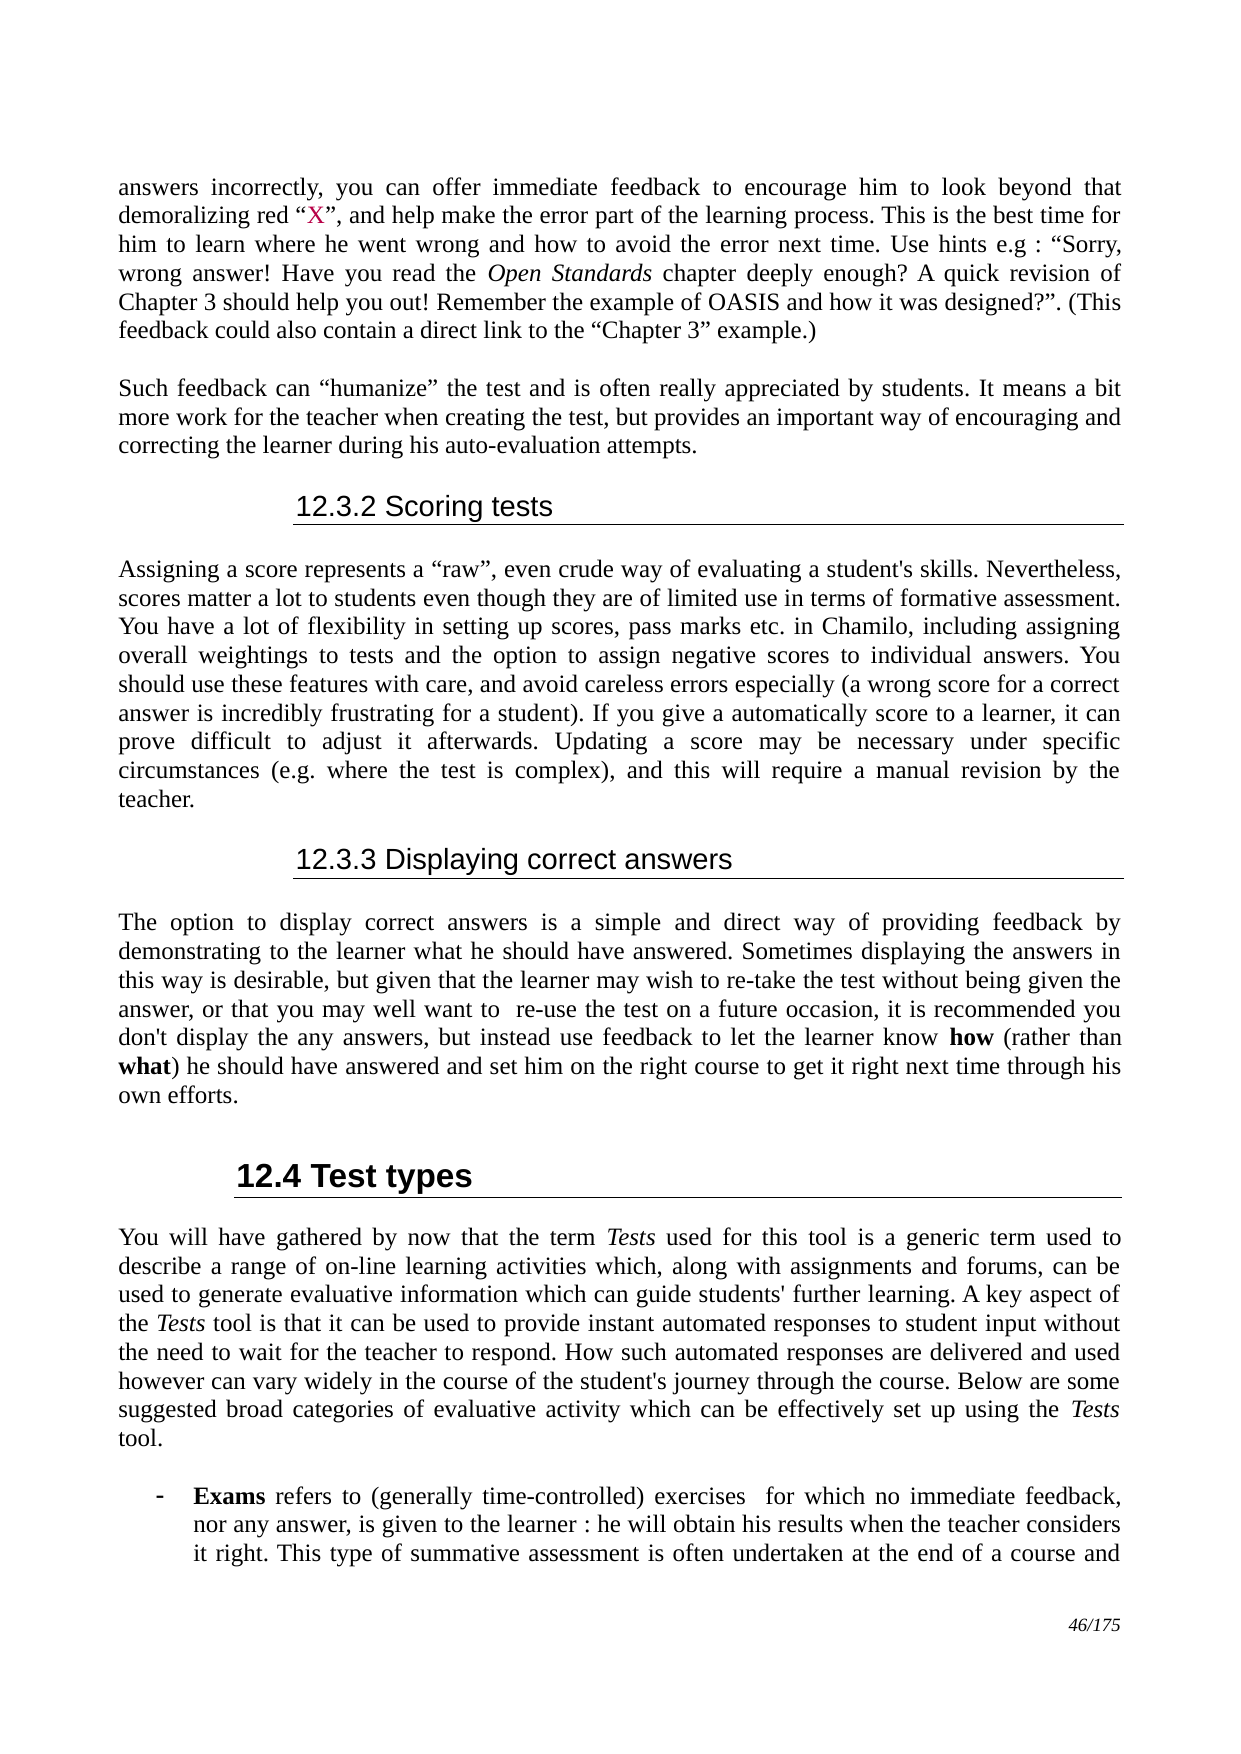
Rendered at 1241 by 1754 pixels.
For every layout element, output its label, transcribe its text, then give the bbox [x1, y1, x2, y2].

list Exams refers to (generally time-controlled) exercises for which no immediate feedback, nor any answer, is given to the learner : he will obtain his results when the teacher considers it right. This type of summative assessment is often undertaken at the end of a course and [156, 1481, 1122, 1567]
subtitle Displaying correct answers [293, 842, 1124, 878]
subtitle Scoring tests [293, 488, 1124, 524]
text Such feedback can “humanize” the test and is often really appreciated by students. It means a bit more work for the teacher when creating the test, but provides an important way of encouraging and correcting the learner during his auto-evaluation attempts. [118, 373, 1122, 459]
text Assigning a score represents a “raw”, even crude way of evaluating a student's skills. Nevertheless, scores matter a lot to students even though they are of limited use in terms of formative assessment. You have a lot of flexibility in setting up scores, pass marks etc. in Chamilo, including assigning overall weightings to tests and the option to assign negative scores to individual answers. You should use these features with care, and avoid careless errors especially (a wrong score for a correct answer is incredibly frustrating for a student). If you give a automatically score to a learner, it can prove difficult to adjust it afterwards. Updating a score may be necessary under specific circumstances (e.g. where the test is complex), and this will require a manual revision by the teacher. [118, 554, 1122, 813]
text You will have gathered by now that the term Tests used for this tool is a generic term used to describe a range of on-line learning activities which, along with assignments and forums, can be used to generate evaluative information which can guide students' further learning. A key aspect of the Tests tool is that it can be used to provide instant automated responses to student input without the need to wait for the teacher to respond. How such automated responses are delivered and used however can vary widely in the course of the student's journey through the course. Below are some suggested broad categories of evaluative activity which can be effectively set up using the Tests tool. [118, 1222, 1122, 1452]
text answers incorrectly, you can offer immediate feedback to encourage him to look beyond that demoralizing red “X”, and help make the error part of the learning process. This is the best time for him to learn where he went wrong and how to avoid the error next time. Use hints e.g : “Sorry, wrong answer! Have you read the Open Standards chapter deeply enough? A quick revision of Chapter 3 should help you out! Remember the example of OASIS and how it was designed?”. (This feedback could also contain a direct link to the “Chapter 3” example.) [118, 172, 1122, 344]
subtitle Test types [234, 1156, 1122, 1197]
text The option to display correct answers is a simple and direct way of providing feedback by demonstrating to the learner what he should have answered. Sometimes displaying the answers in this way is desirable, but given that the learner may wish to re-take the test without being given the answer, or that you may well want to re-use the test on a future occasion, it is recommended you don't display the any answers, but instead use feedback to let the learner know how (rather than what) he should have answered and set him on the right course to get it right next time through his own efforts. [118, 907, 1122, 1109]
